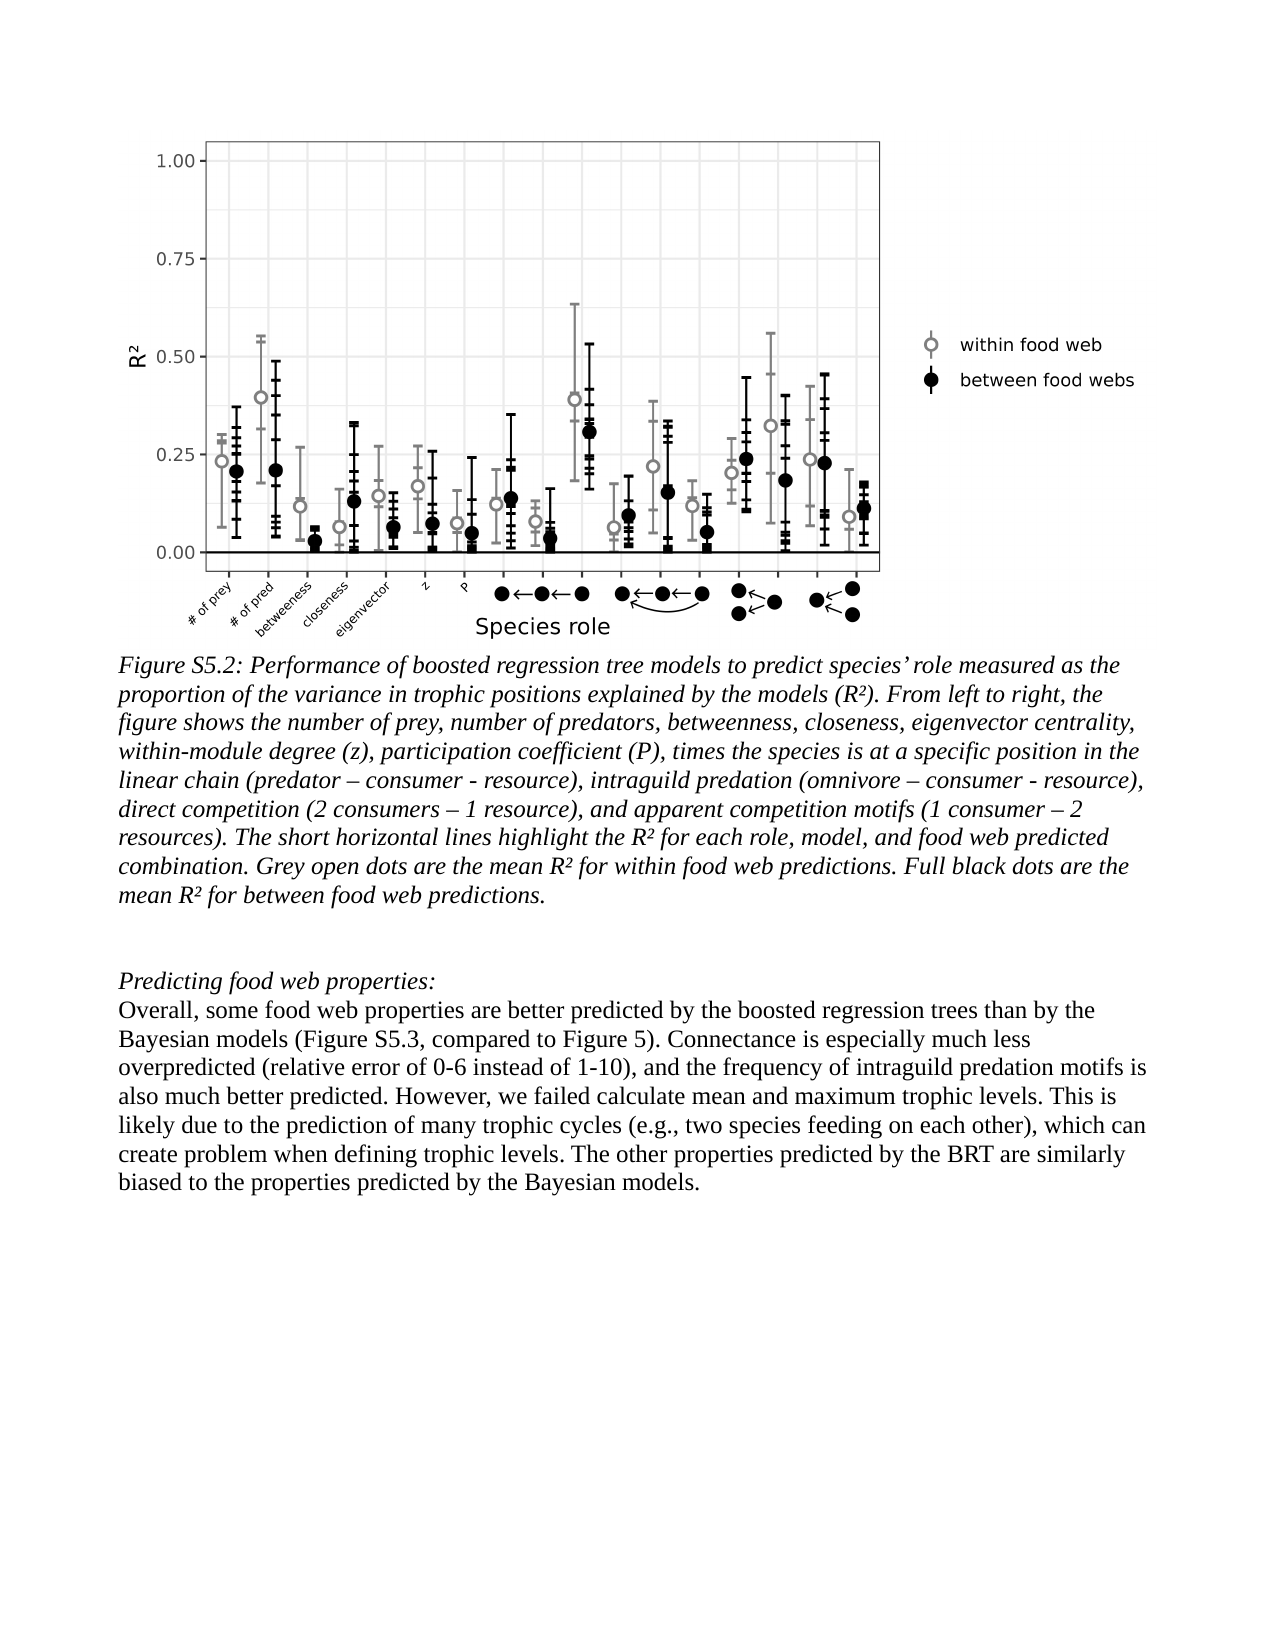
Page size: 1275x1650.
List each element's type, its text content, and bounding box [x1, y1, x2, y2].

text Overall, some food web properties are better predicted by the boosted regression trees than by the Bayesian models (Figure S5.3, compared to Figure 5). Connectance is especially much less overpredicted (relative error of 0-6 instead of 1-10), and the frequency of intraguild predation motifs is also much better predicted. However, we failed calculate mean and maximum trophic levels. This is likely due to the prediction of many trophic cycles (e.g., two species feeding on each other), which can create problem when defining trophic levels. The other properties predicted by the BRT are similarly biased to the properties predicted by the Bayesian models. [118, 995, 1157, 1196]
text Figure S5.2: Performance of boosted regression tree models to predict species’ role measured as the proportion of the variance in trophic positions explained by the models (R²). From left to right, the figure shows the number of prey, number of predators, betweenness, closeness, eigenvector centrality, within-module degree (z), participation coefficient (P), times the species is at a specific position in the linear chain (predator – consumer - resource), intraguild predation (omnivore – consumer - resource), direct competition (2 consumers – 1 resource), and apparent competition motifs (1 consumer – 2 resources). The short horizontal lines highlight the R² for each role, model, and food web predicted combination. Grey open dots are the mean R² for within food web predictions. Full black dots are the mean R² for between food web predictions. [118, 650, 1157, 909]
text Predicting food web properties: [118, 966, 1157, 995]
picture [118, 130, 1157, 650]
